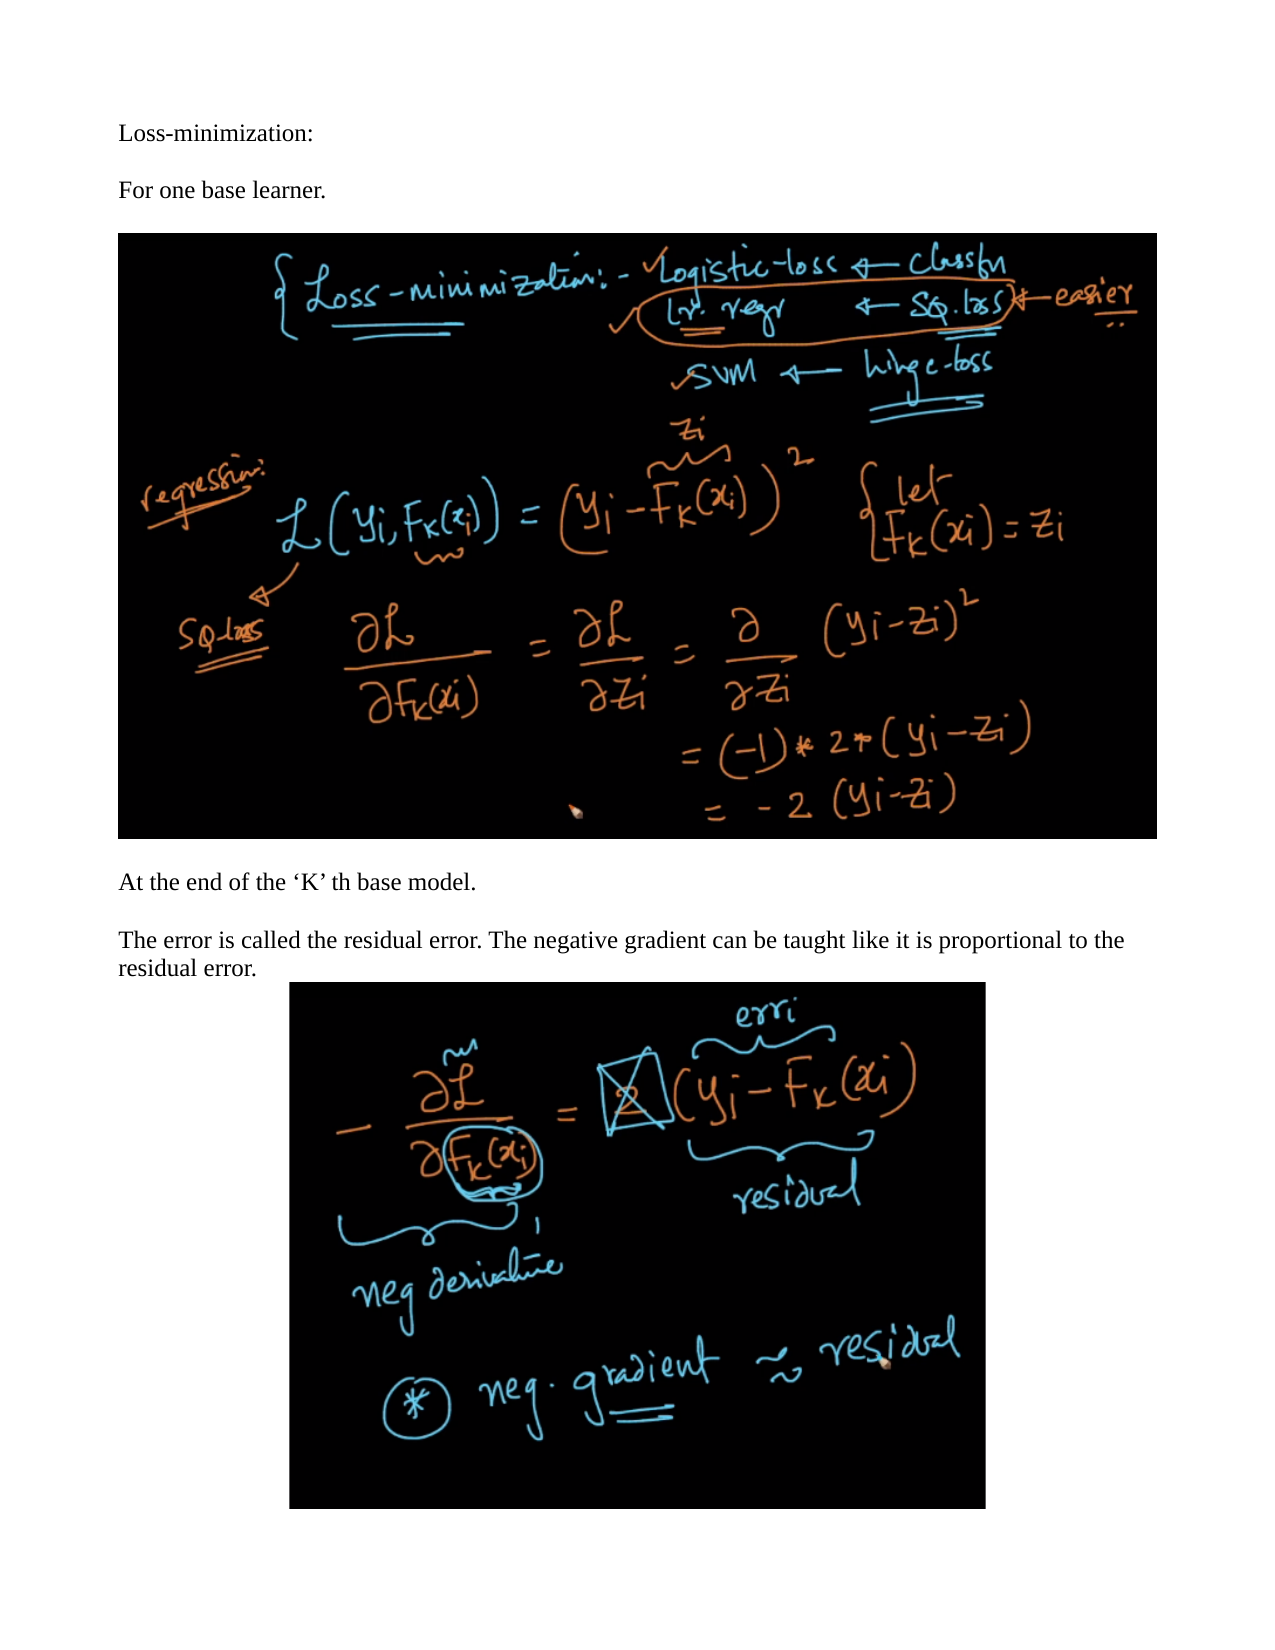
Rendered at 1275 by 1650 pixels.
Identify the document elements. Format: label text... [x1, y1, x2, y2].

picture [118, 233, 1157, 839]
text The error is called the residual error. The negative gradient can be taught like it is proportional to the residual error. [118, 925, 1157, 982]
picture [289, 982, 986, 1509]
text Loss-minimization: [118, 118, 1157, 147]
text At the end of the ‘K’ th base model. [118, 867, 1157, 896]
text For one base learner. [118, 176, 1157, 204]
